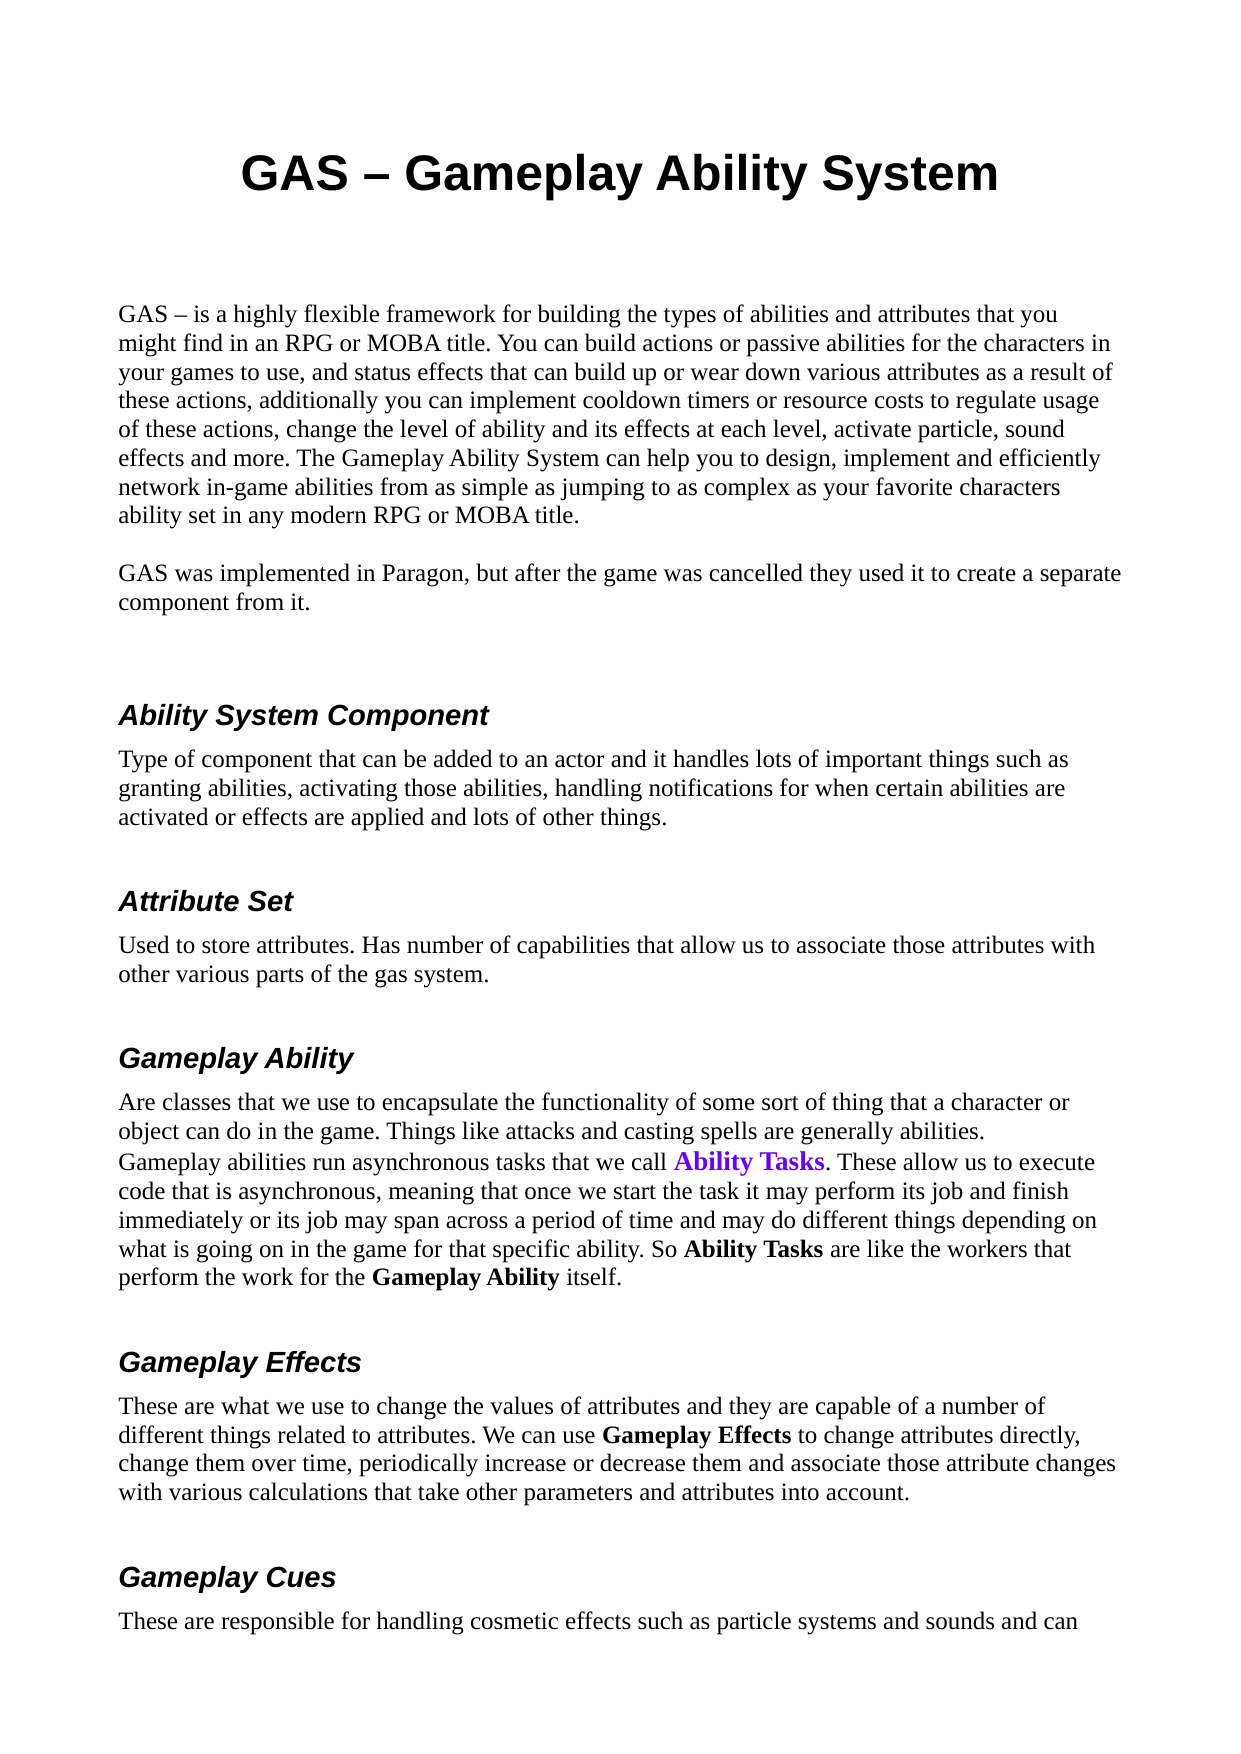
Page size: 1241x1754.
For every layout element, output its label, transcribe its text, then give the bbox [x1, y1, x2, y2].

text Are classes that we use to encapsulate the functionality of some sort of thing that a character or object can do in the game. Things like attacks and casting spells are generally abilities. [118, 1087, 1122, 1145]
text Gameplay abilities run asynchronous tasks that we call Ability Tasks. These allow us to execute code that is asynchronous, meaning that once we start the task it may perform its job and finish immediately or its job may span across a period of time and may do different things depending on what is going on in the game for that specific ability. So Ability Tasks are like the workers that perform the work for the Gameplay Ability itself. [118, 1145, 1122, 1291]
subtitle Gameplay Ability [118, 1041, 1122, 1075]
text Used to store attributes. Has number of capabilities that allow us to associate those attributes with other various parts of the gas system. [118, 930, 1122, 988]
text These are what we use to change the values of attributes and they are capable of a number of different things related to attributes. We can use Gameplay Effects to change attributes directly, change them over time, periodically increase or decrease them and associate those attribute changes with various calculations that take other parameters and attributes into account. [118, 1391, 1122, 1506]
text These are responsible for handling cosmetic effects such as particle systems and sounds and can [118, 1606, 1122, 1634]
subtitle GAS – Gameplay Ability System [118, 143, 1122, 201]
text GAS – is a highly flexible framework for building the types of abilities and attributes that you might find in an RPG or MOBA title. You can build actions or passive abilities for the characters in your games to use, and status effects that can build up or wear down various attributes as a result of these actions, additionally you can implement cooldown timers or resource costs to regulate usage of these actions, change the level of ability and its effects at each level, activate particle, sound effects and more. The Gameplay Ability System can help you to design, implement and efficiently network in-game abilities from as simple as jumping to as complex as your favorite characters ability set in any modern RPG or MOBA title. [118, 299, 1122, 529]
subtitle Gameplay Cues [118, 1560, 1122, 1593]
subtitle Gameplay Effects [118, 1345, 1122, 1378]
subtitle Attribute Set [118, 884, 1122, 918]
text Type of component that can be added to an actor and it handles lots of important things such as granting abilities, activating those abilities, handling notifications for when certain abilities are activated or effects are applied and lots of other things. [118, 744, 1122, 830]
subtitle Ability System Component [118, 698, 1122, 732]
text GAS was implemented in Paragon, but after the game was cancelled they used it to create a separate component from it. [118, 558, 1122, 616]
